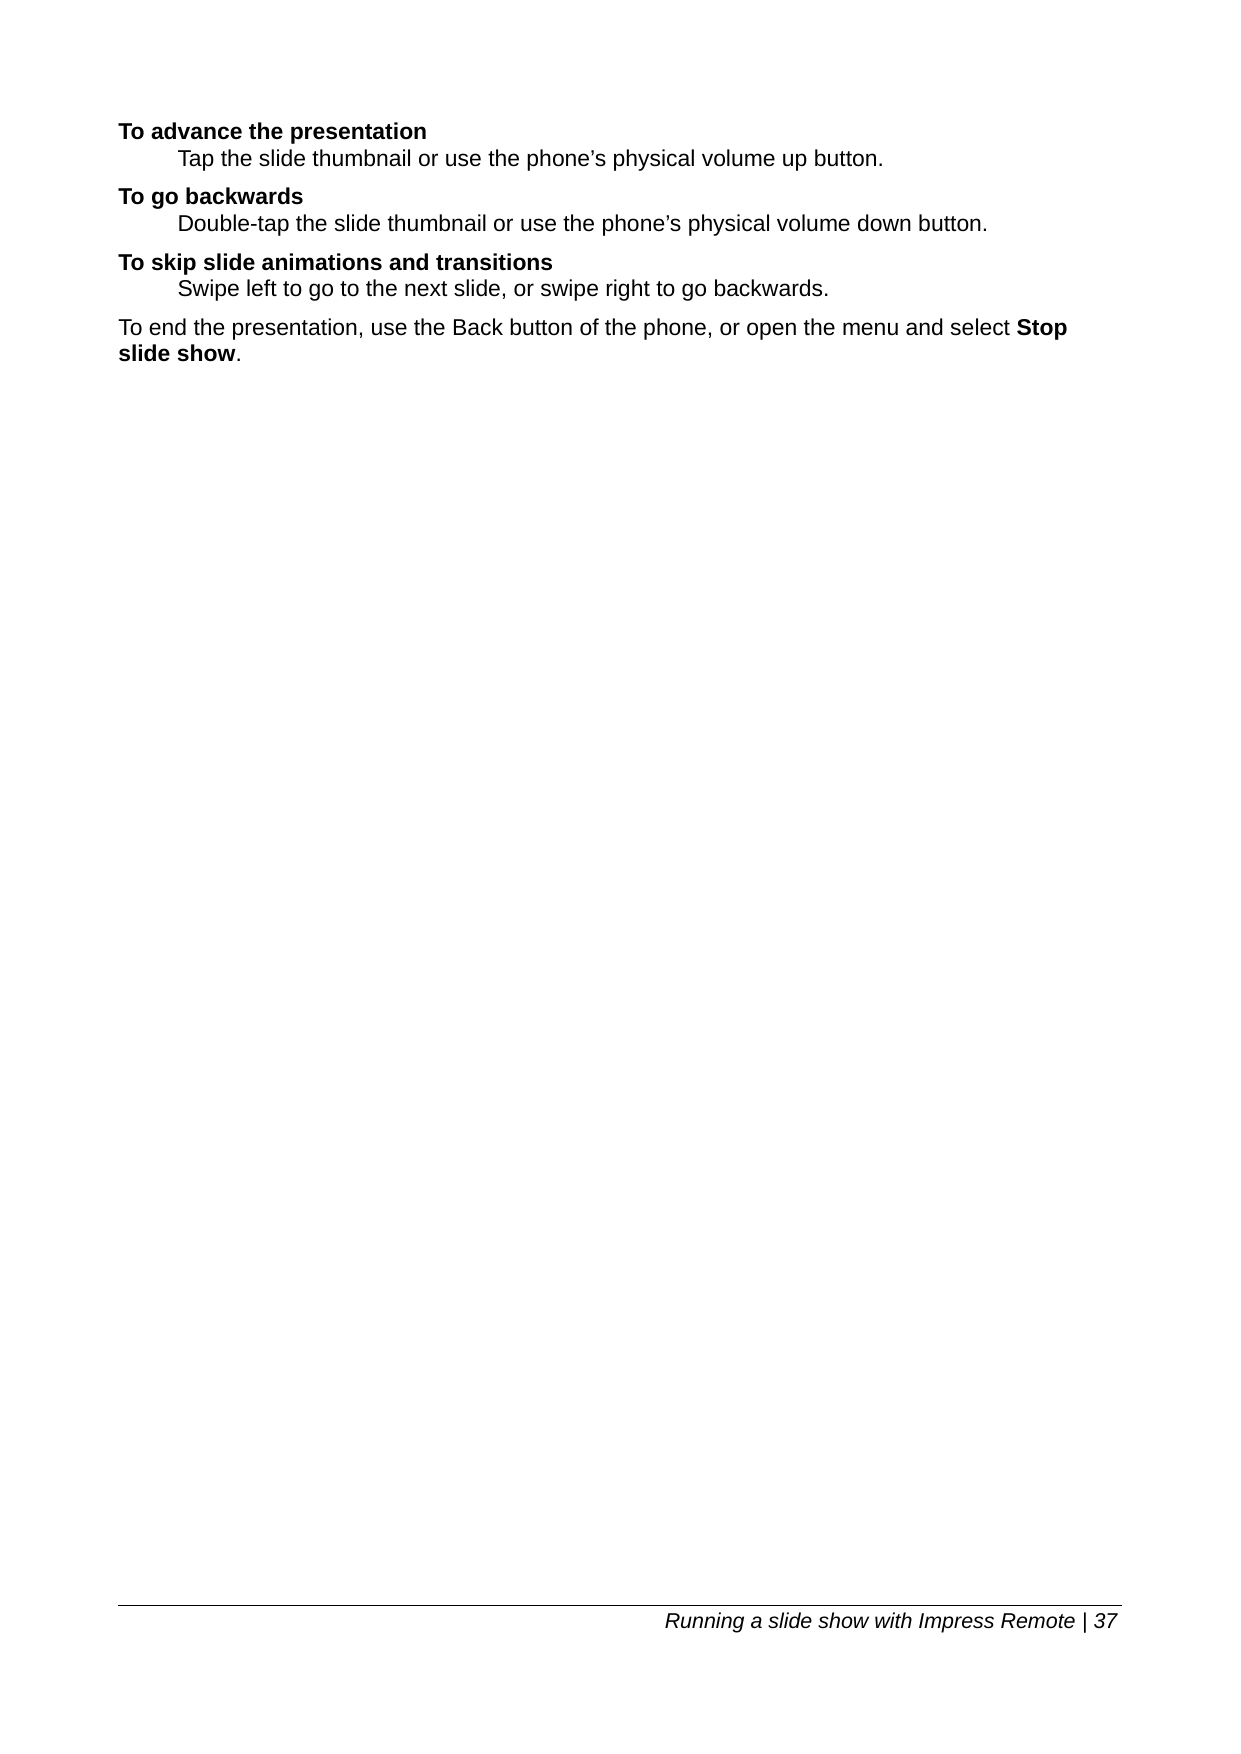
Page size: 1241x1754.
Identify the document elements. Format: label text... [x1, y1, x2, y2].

text To skip slide animations and transitions [118, 248, 1122, 275]
text Double-tap the slide thumbnail or use the phone’s physical volume down button. [177, 210, 1122, 236]
text Tap the slide thumbnail or use the phone’s physical volume up button. [177, 144, 1122, 171]
text Swipe left to go to the next slide, or swipe right to go backwards. [177, 275, 1122, 301]
text To go backwards [118, 183, 1122, 210]
text To end the presentation, use the Back button of the phone, or open the menu and select Stop slide show. [118, 314, 1122, 366]
text To advance the presentation [118, 118, 1122, 144]
